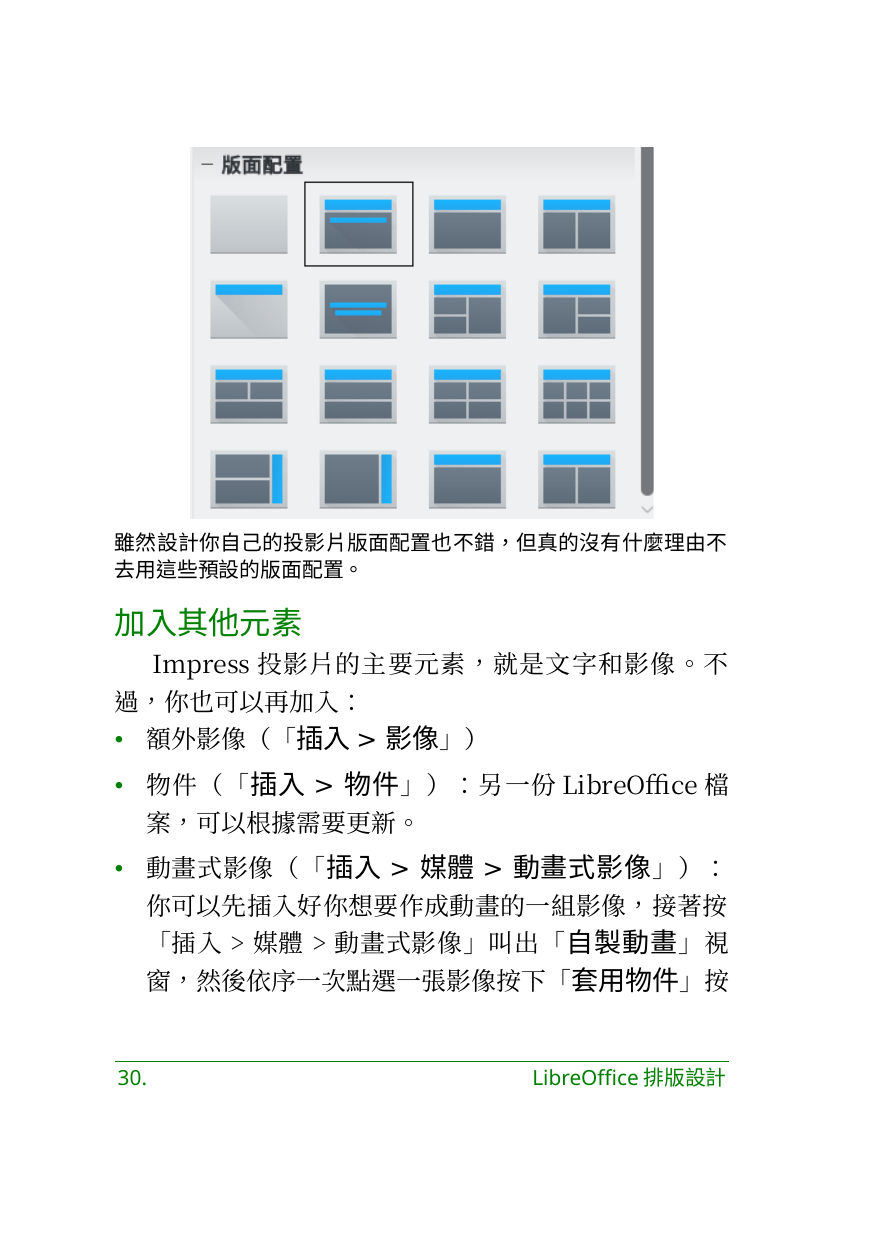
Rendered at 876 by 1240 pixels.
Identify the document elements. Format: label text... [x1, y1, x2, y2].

list 物件（「插入 > 物件」）：另一份LibreOffice檔案，可以根據需要更新。 [114, 764, 729, 839]
list 動畫式影像（「插入 > 媒體 > 動畫式影像」）：你可以先插入好你想要作成動畫的一組影像，接著按「插入 > 媒體 > 動畫式影像」叫出「自製動畫」視窗，然後依序一次點選一張影像按下「套用物件」按 [114, 848, 729, 998]
table_header [115, 146, 729, 521]
picture [190, 147, 654, 519]
text Impress投影片的主要元素，就是文字和影像。不過，你也可以再加入： [114, 644, 729, 719]
list 額外影像（「插入 > 影像」） [114, 719, 729, 756]
table_cell 雖然設計你自己的投影片版面配置也不錯，但真的沒有什麼理由不去用這些預設的版面配置。 [115, 521, 729, 583]
subtitle 加入其他元素 [114, 598, 729, 644]
